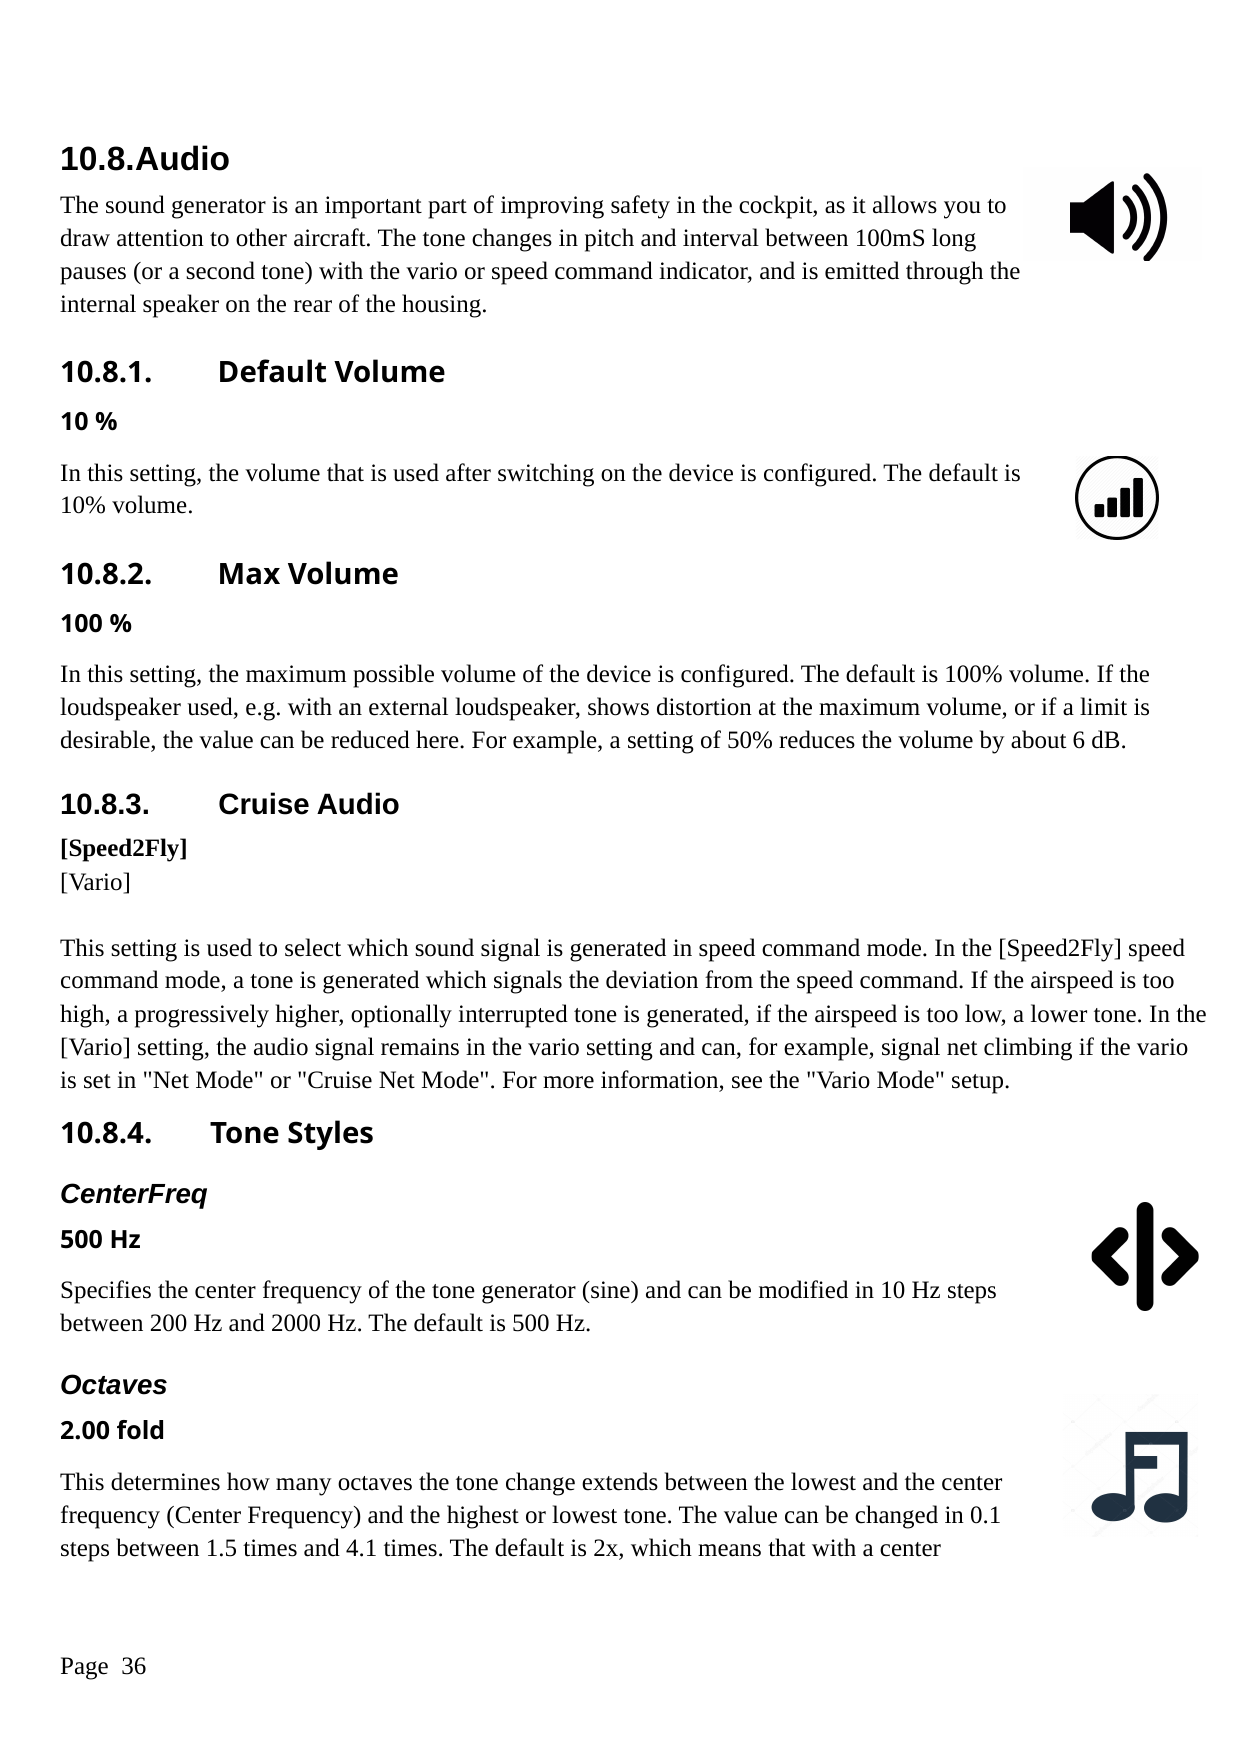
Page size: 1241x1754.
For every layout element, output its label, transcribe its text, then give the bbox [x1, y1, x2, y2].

subtitle Tone Styles [60, 1112, 1207, 1152]
picture [1091, 1202, 1199, 1311]
text 100 % [60, 605, 1207, 639]
picture [1075, 456, 1159, 540]
text 500 Hz [60, 1222, 1091, 1256]
text 10 % [60, 404, 1207, 438]
subtitle Audio [60, 139, 1207, 178]
text This setting is used to select which sound signal is generated in speed command mode. In the [Speed2Fly] speed command mode, a tone is generated which signals the deviation from the speed command. If the airspeed is too high, a progressively higher, optionally interrupted tone is generated, if the airspeed is too low, a lower tone. In the [Vario] setting, the audio signal remains in the vario setting and can, for example, signal net climbing if the vario is set in "Net Mode" or "Cruise Net Mode". For more information, see the "Vario Mode" setup. [60, 933, 1207, 1093]
subtitle Cruise Audio [60, 787, 1207, 821]
text This determines how many octaves the tone change extends between the lowest and the center frequency (Center Frequency) and the highest or lowest tone. The value can be changed in 0.1 steps between 1.5 times and 4.1 times. The default is 2x, which means that with a center [60, 1467, 1207, 1561]
text In this setting, the volume that is used after switching on the device is configured. The default is 10% volume. [60, 458, 1075, 519]
text In this setting, the maximum possible volume of the device is configured. The default is 100% volume. If the loudspeaker used, e.g. with an external loudspeaker, shows distortion at the maximum volume, or if a limit is desirable, the value can be reduced here. For example, a setting of 50% reduces the volume by about 6 dB. [60, 659, 1207, 754]
subtitle Octaves [60, 1368, 1207, 1400]
subtitle CenterFreq [60, 1177, 1207, 1209]
subtitle Default Volume [60, 351, 1207, 391]
text Specifies the center frequency of the tone generator (sine) and can be modified in 10 Hz steps between 200 Hz and 2000 Hz. The default is 500 Hz. [60, 1275, 1207, 1337]
text [Vario] [60, 867, 1207, 895]
text 2.00 fold [60, 1413, 1207, 1447]
subtitle Max Volume [60, 553, 1207, 593]
text [1159, 458, 1207, 519]
text [1199, 1222, 1207, 1256]
text [Speed2Fly] [60, 833, 1207, 862]
picture [1023, 167, 1203, 261]
text The sound generator is an important part of improving safety in the cockpit, as it allows you to draw attention to other aircraft. The tone changes in pitch and interval between 100mS long pauses (or a second tone) with the vario or speed command indicator, and is emitted through the internal speaker on the rear of the housing. [60, 190, 1207, 318]
